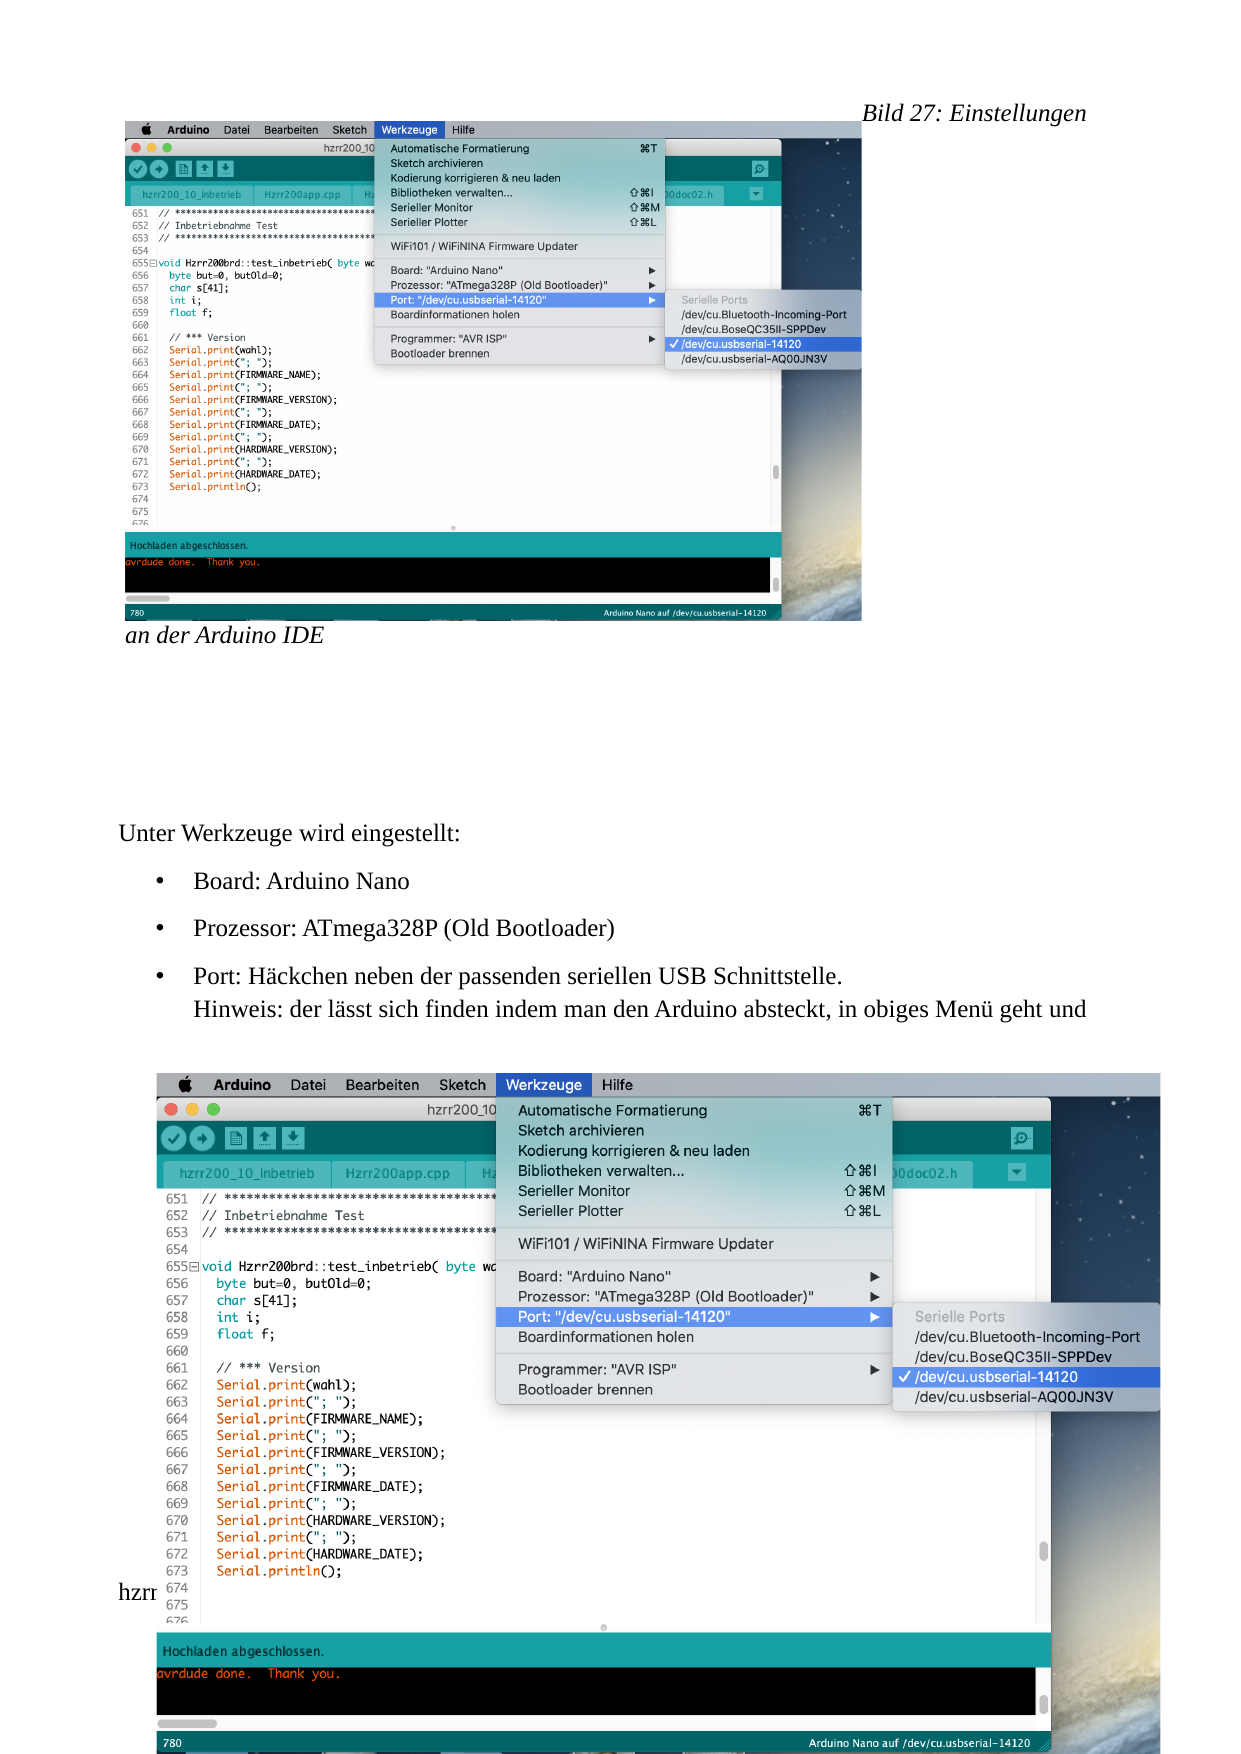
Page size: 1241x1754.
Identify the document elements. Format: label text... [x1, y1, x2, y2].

list Prozessor: ATmega328P (Old Bootloader) [156, 913, 1122, 942]
list Port: Häckchen neben der passenden seriellen USB Schnittstelle. Hinweis: der lässt sich finden indem man den Arduino absteckt, in obiges Menü geht und [156, 961, 1122, 1023]
text Bild 27: Einstellungen an der Arduino IDE [125, 98, 1117, 649]
list Board: Arduino Nano [156, 866, 1122, 894]
text Unter Werkzeuge wird eingestellt: [118, 818, 1122, 847]
